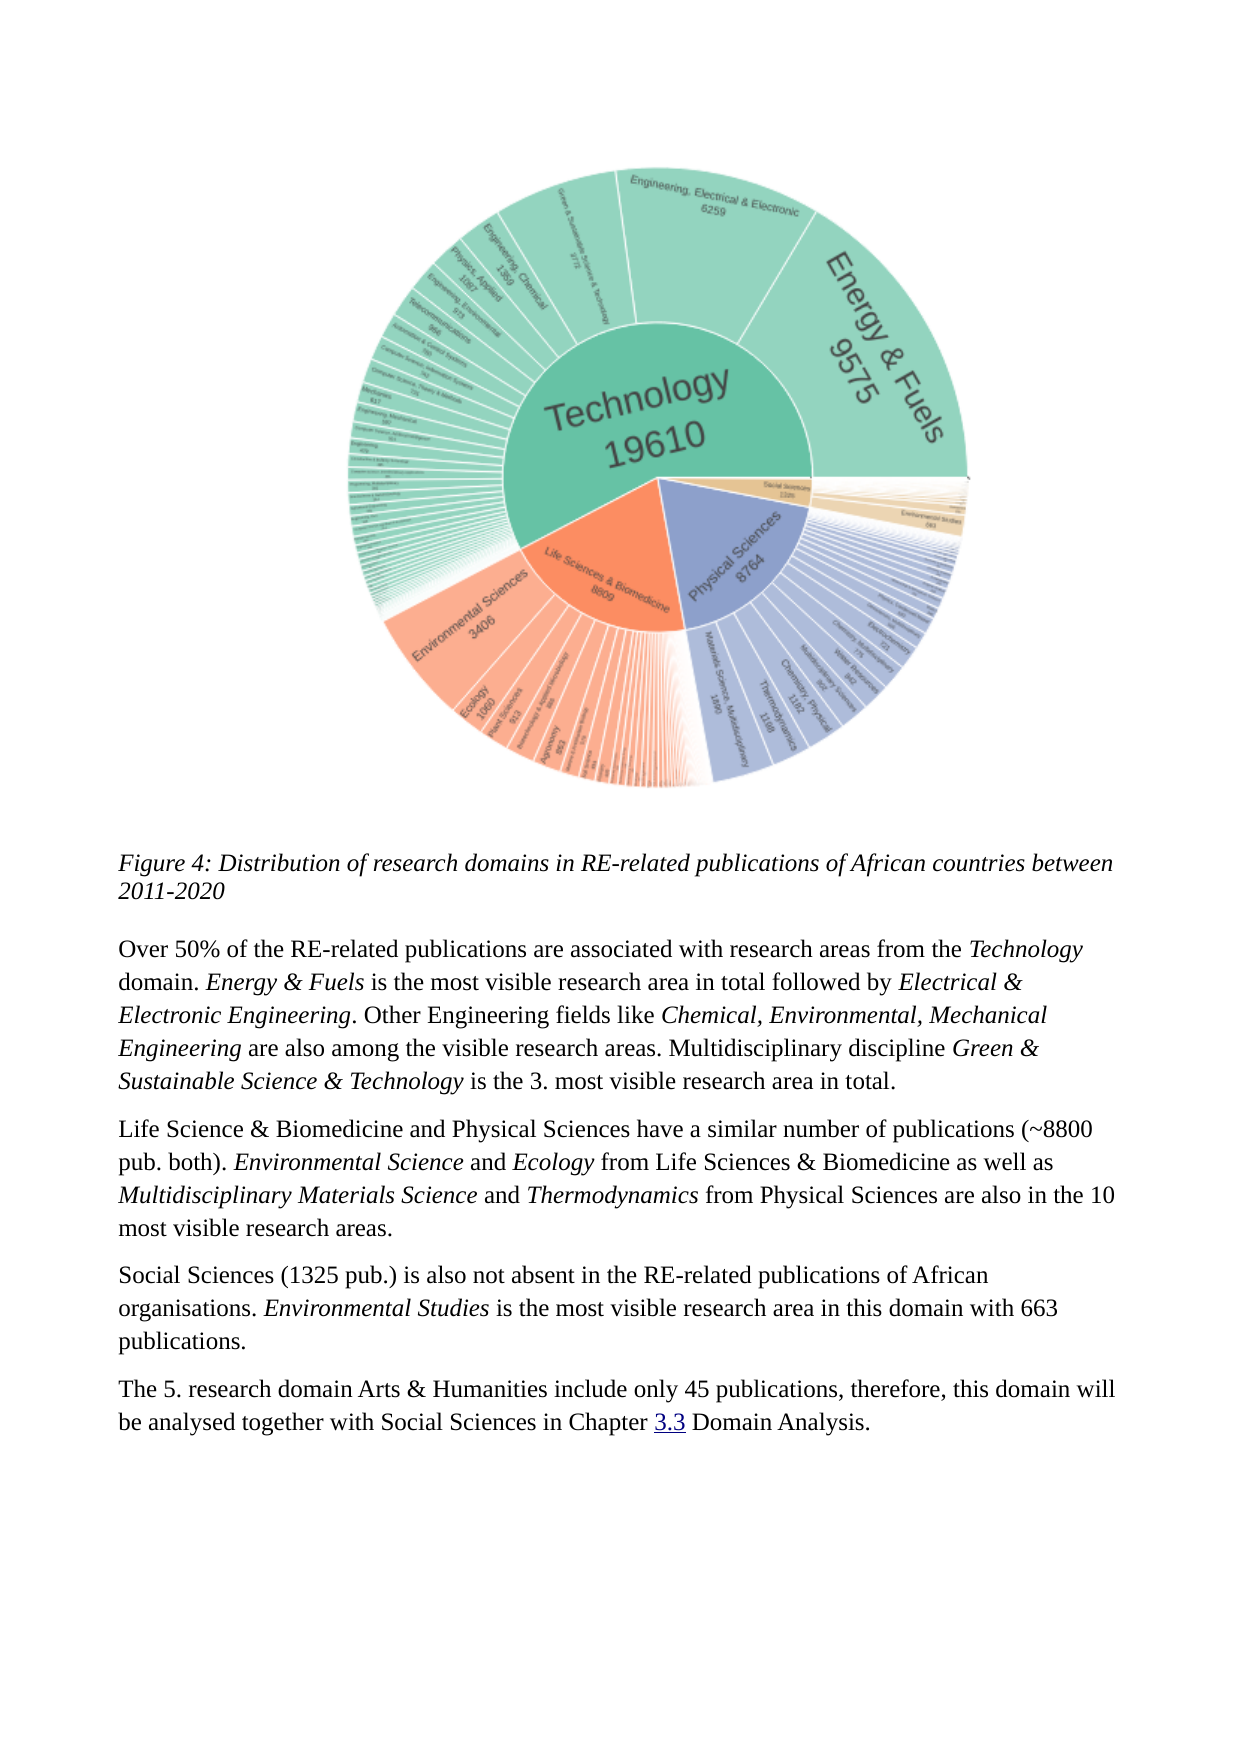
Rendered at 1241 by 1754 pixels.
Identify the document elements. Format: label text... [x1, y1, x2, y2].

text The 5. research domain Arts & Humanities include only 45 publications, therefore, this domain will be analysed together with Social Sciences in Chapter 3.3 Domain Analysis. [118, 1374, 1122, 1436]
text Figure 4: Distribution of research domains in RE-related publications of African countries between 2011-2020 [118, 848, 1122, 905]
text Life Science & Biomedicine and Physical Sciences have a similar number of publications (~8800 pub. both). Environmental Science and Ecology from Life Sciences & Biomedicine as well as Multidisciplinary Materials Science and Thermodynamics from Physical Sciences are also in the 10 most visible research areas. [118, 1114, 1122, 1241]
text Over 50% of the RE-related publications are associated with research areas from the Technology domain. Energy & Fuels is the most visible research area in total followed by Electrical & Electronic Engineering. Other Engineering fields like Chemical, Environmental, Mechanical Engineering are also among the visible research areas. Multidisciplinary discipline Green & Sustainable Science & Technology is the 3. most visible research area in total. [118, 934, 1122, 1095]
picture [118, 130, 1123, 848]
text Social Sciences (1325 pub.) is also not absent in the RE-related publications of African organisations. Environmental Studies is the most visible research area in this domain with 663 publications. [118, 1260, 1122, 1355]
